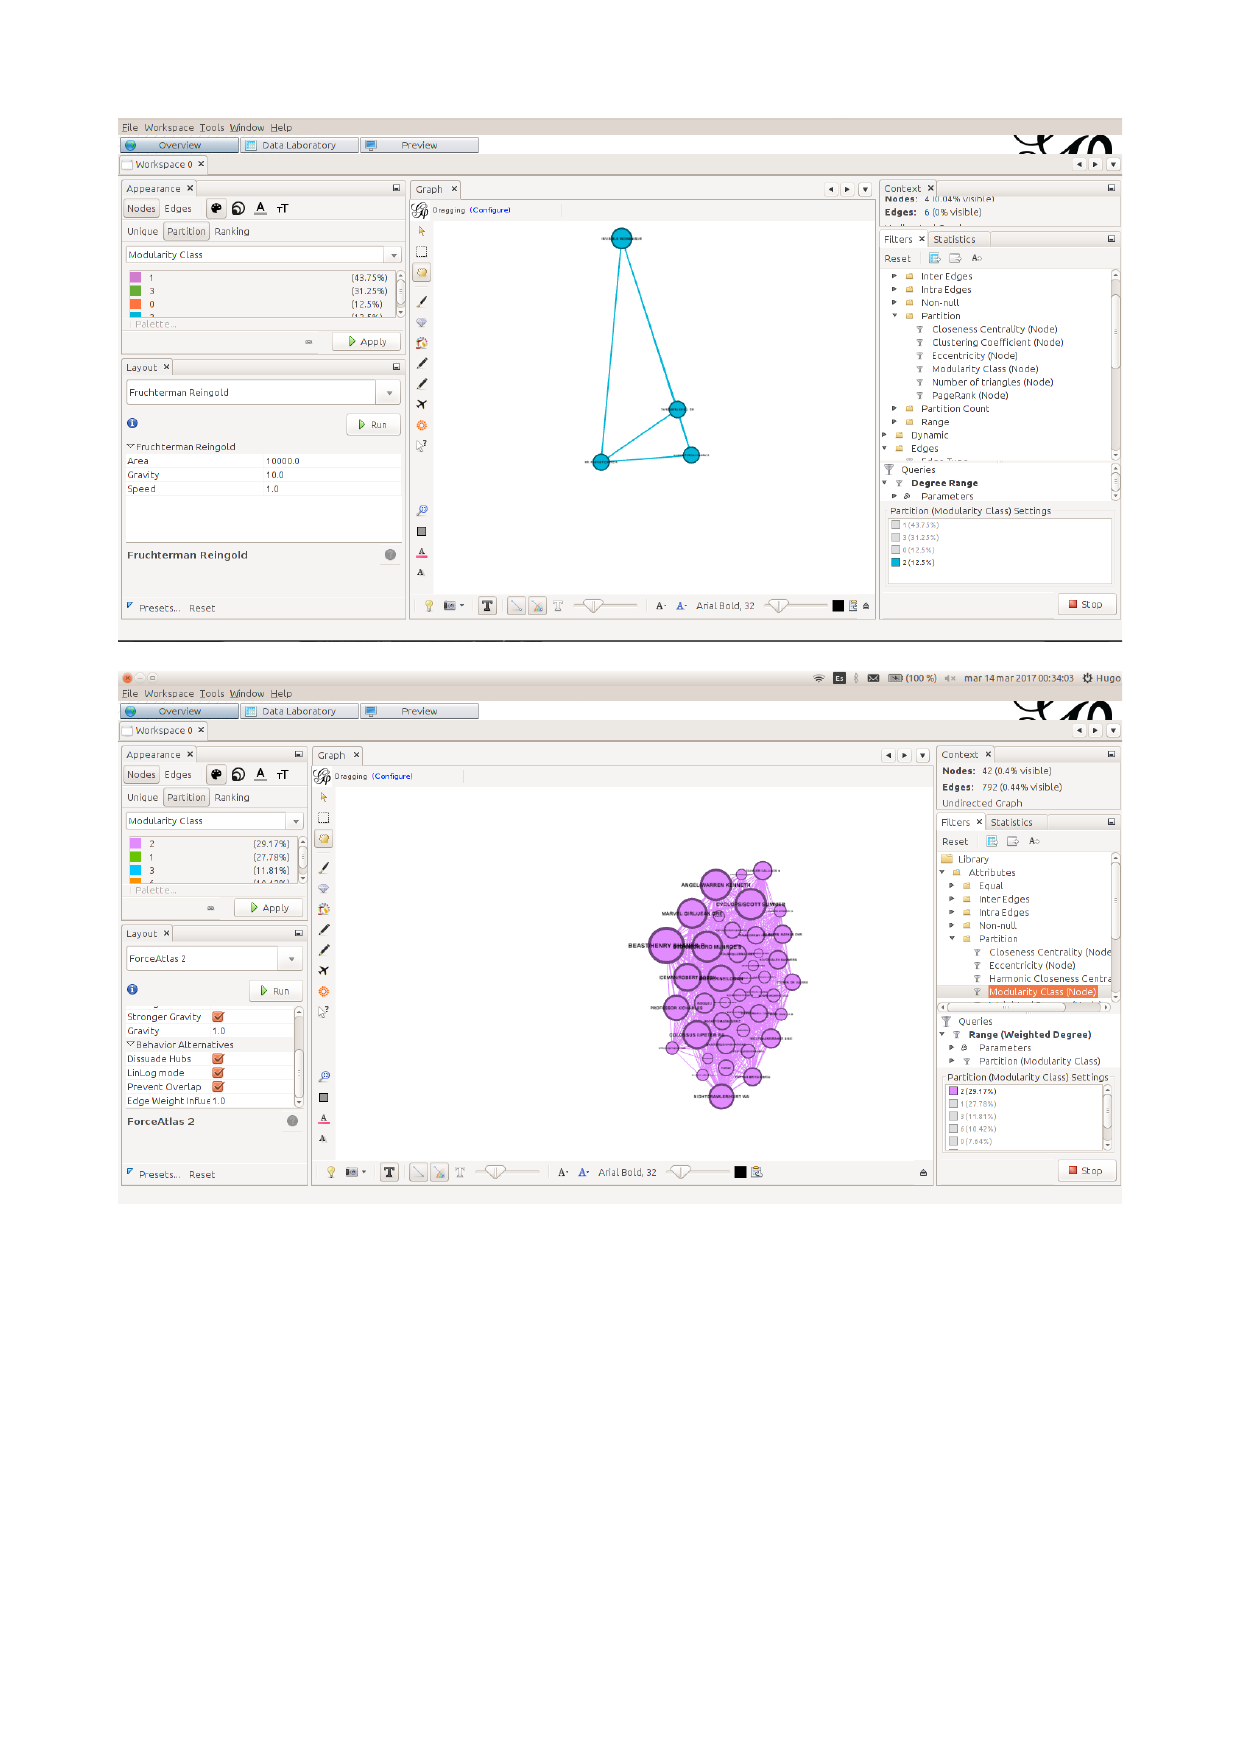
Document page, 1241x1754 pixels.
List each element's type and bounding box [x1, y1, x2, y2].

picture [118, 670, 1123, 1204]
picture [118, 118, 1123, 642]
